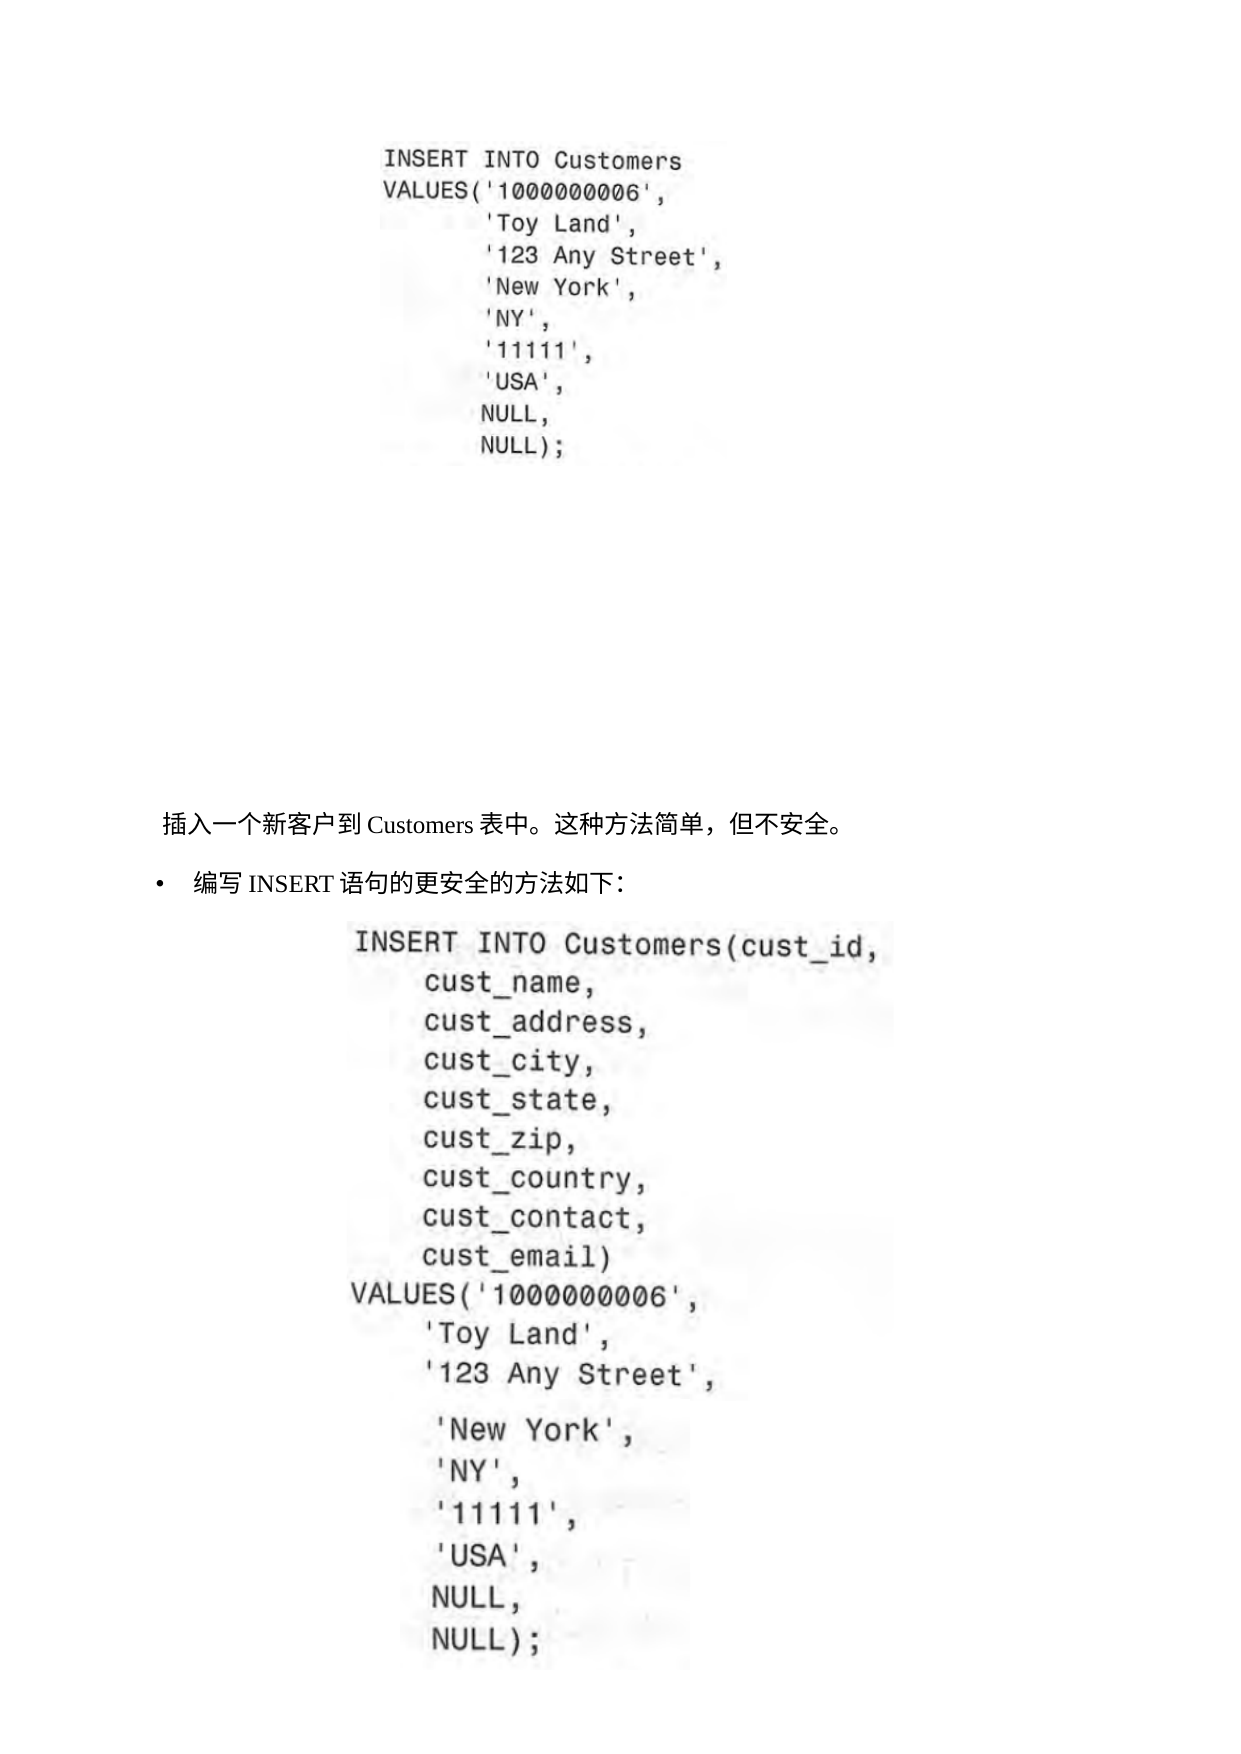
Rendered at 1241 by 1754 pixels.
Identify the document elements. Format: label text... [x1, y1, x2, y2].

text 插入一个新客户到Customers表中。这种方法简单，但不安全。 [118, 805, 1122, 841]
list 编写INSERT语句的更安全的方法如下： [156, 863, 1122, 899]
picture [379, 141, 727, 466]
picture [346, 921, 894, 1670]
